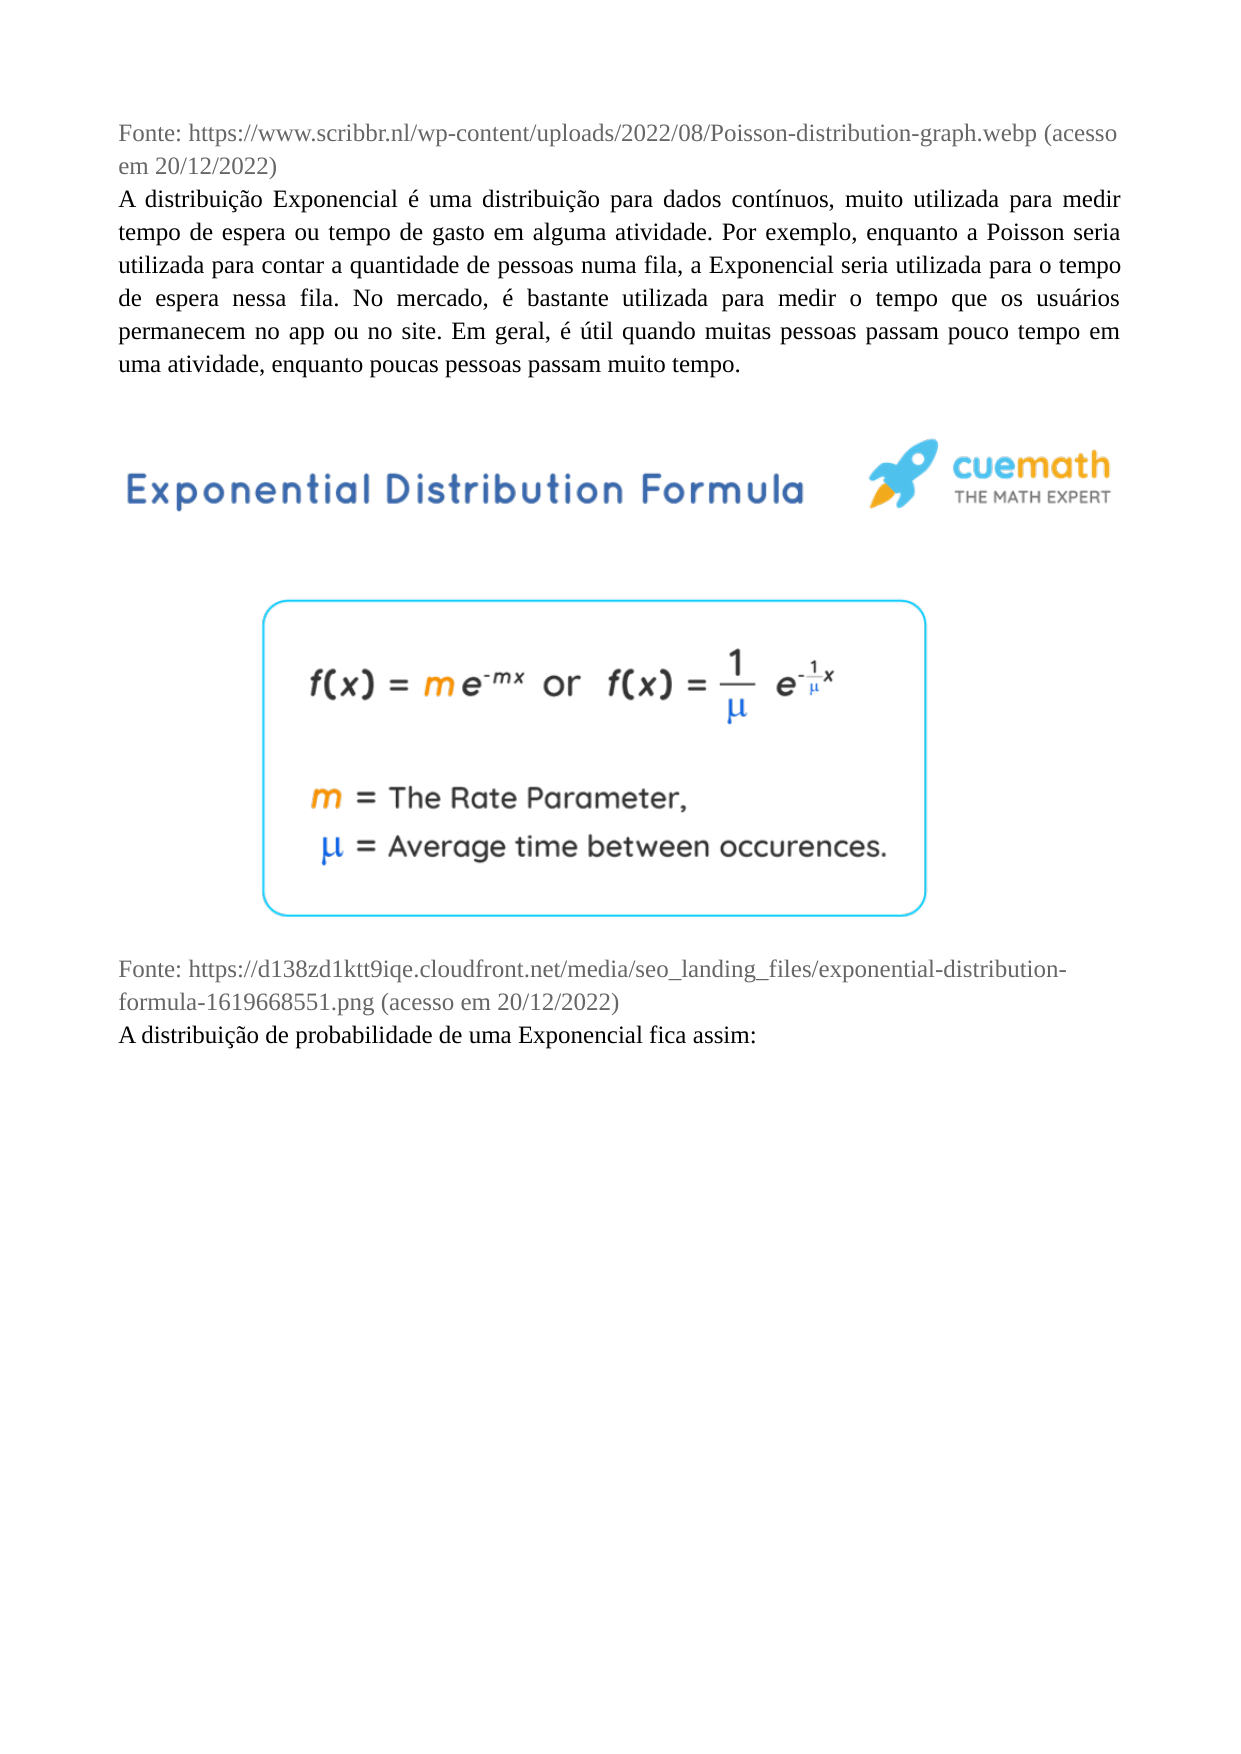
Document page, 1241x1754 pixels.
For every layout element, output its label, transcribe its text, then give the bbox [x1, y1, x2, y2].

picture [118, 432, 1123, 936]
text A distribuição de probabilidade de uma Exponencial fica assim: [118, 1020, 1122, 1049]
text Fonte: https://www.scribbr.nl/wp-content/uploads/2022/08/Poisson-distribution-graph.webp (acesso em 20/12/2022) [118, 118, 1122, 180]
text Fonte: https://d138zd1ktt9iqe.cloudfront.net/media/seo_landing_files/exponential-distribution-formula-1619668551.png (acesso em 20/12/2022) [118, 954, 1122, 1016]
text A distribuição Exponencial é uma distribuição para dados contínuos, muito utilizada para medir tempo de espera ou tempo de gasto em alguma atividade. Por exemplo, enquanto a Poisson seria utilizada para contar a quantidade de pessoas numa fila, a Exponencial seria utilizada para o tempo de espera nessa fila. No mercado, é bastante utilizada para medir o tempo que os usuários permanecem no app ou no site. Em geral, é útil quando muitas pessoas passam pouco tempo em uma atividade, enquanto poucas pessoas passam muito tempo. [118, 184, 1122, 378]
